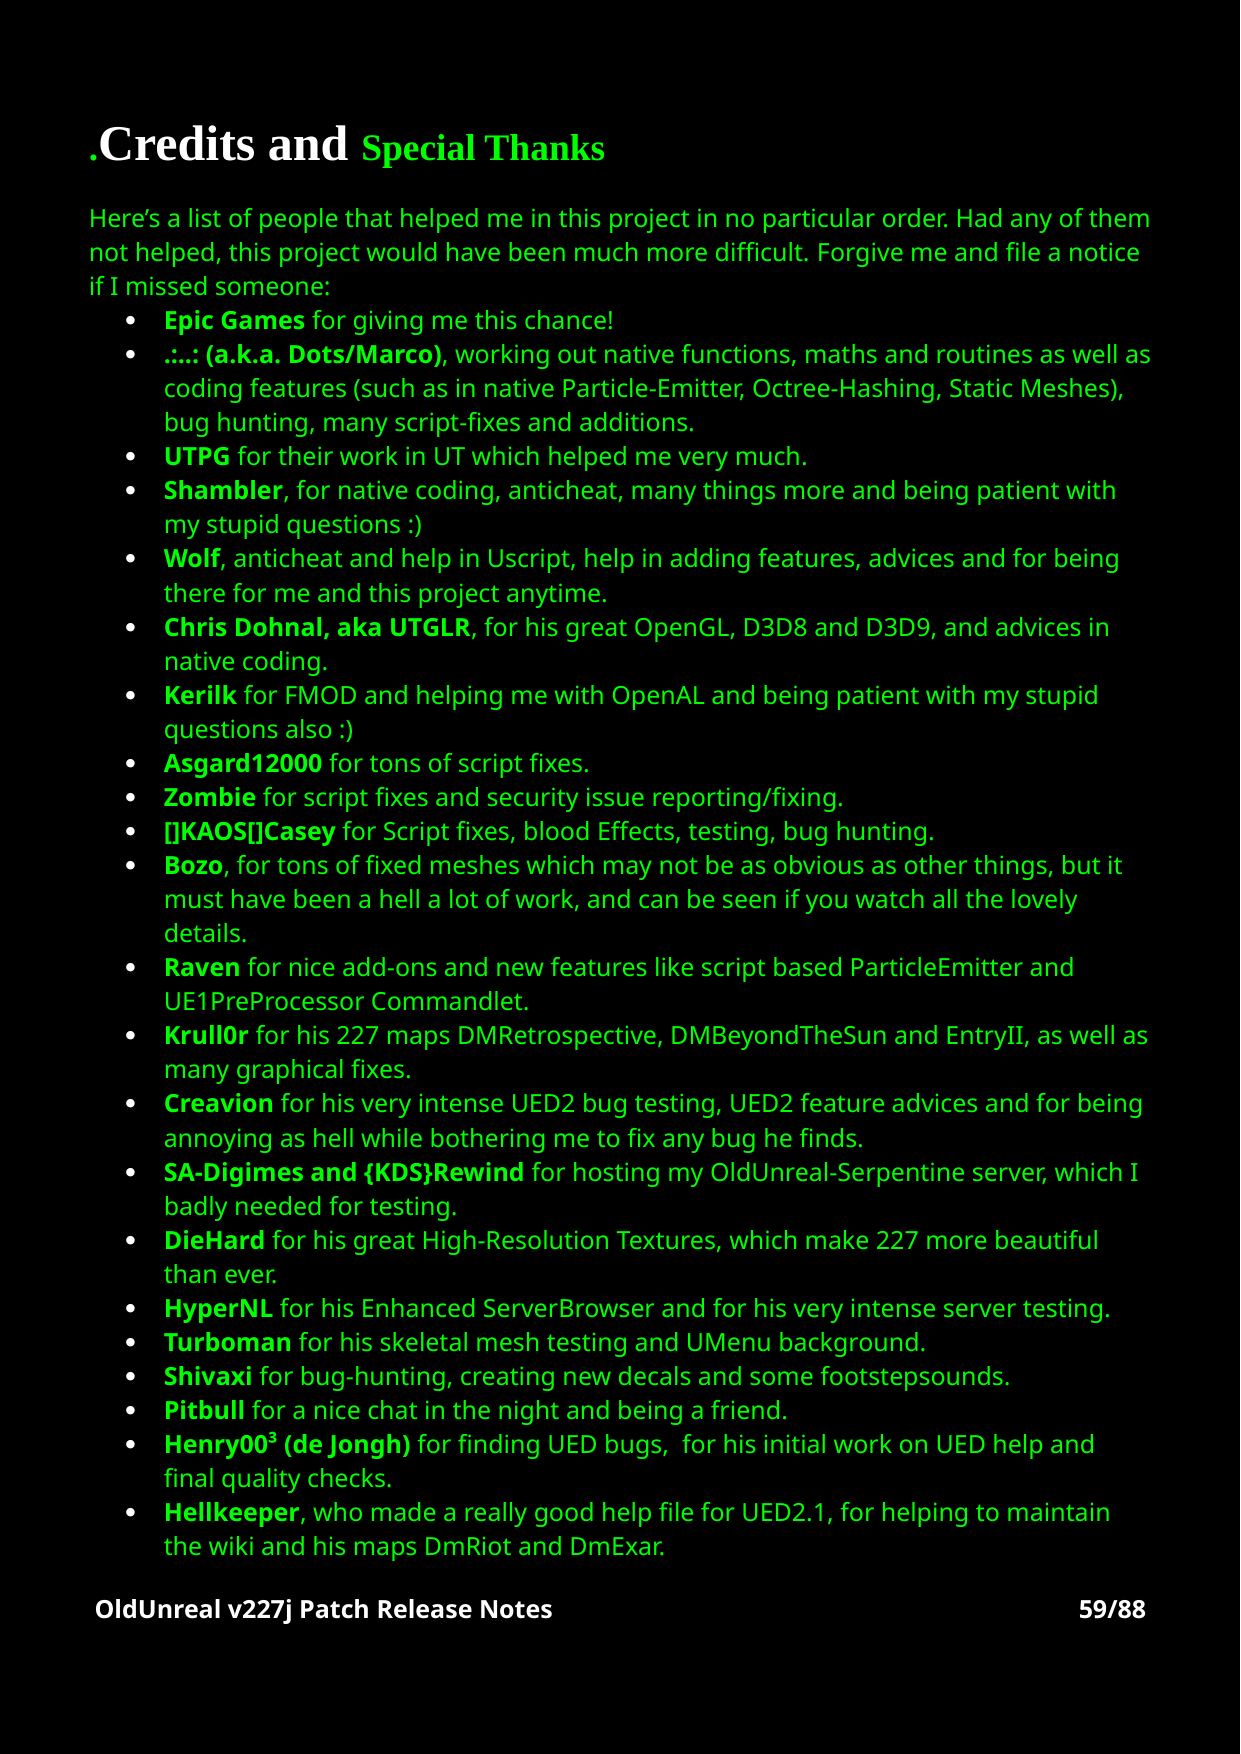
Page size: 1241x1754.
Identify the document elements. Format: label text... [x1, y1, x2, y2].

list DieHard for his great High-Resolution Textures, which make 227 more beautiful than ever. [126, 1222, 1152, 1291]
list .:..: (a.k.a. Dots/Marco), working out native functions, maths and routines as well as coding features (such as in native Particle-Emitter, Octree-Hashing, Static Meshes), bug hunting, many script-fixes and additions. [126, 337, 1152, 439]
list Pitbull for a nice chat in the night and being a friend. [126, 1393, 1152, 1427]
list Turboman for his skeletal mesh testing and UMenu background. [126, 1324, 1152, 1359]
text Here’s a list of people that helped me in this project in no particular order. Had any of them not helped, this project would have been much more difficult. Forgive me and file a notice if I missed someone: [88, 201, 1152, 303]
list Raven for nice add-ons and new features like script based ParticleEmitter and UE1PreProcessor Commandlet. [126, 950, 1152, 1018]
subtitle Credits and Special Thanks [88, 113, 1152, 171]
list Asgard12000 for tons of script fixes. [126, 746, 1152, 779]
list Henry00³ (de Jongh) for finding UED bugs, for his initial work on UED help and final quality checks. [126, 1427, 1152, 1495]
list []KAOS[]Casey for Script fixes, blood Effects, testing, bug hunting. [126, 814, 1152, 848]
list Shambler, for native coding, anticheat, many things more and being patient with my stupid questions :) [126, 473, 1152, 541]
list Wolf, anticheat and help in Uscript, help in adding features, advices and for being there for me and this project anytime. [126, 541, 1152, 609]
list Hellkeeper, who made a really good help file for UED2.1, for helping to maintain the wiki and his maps DmRiot and DmExar. [126, 1495, 1152, 1563]
list Epic Games for giving me this chance! [126, 303, 1152, 337]
list UTPG for their work in UT which helped me very much. [126, 439, 1152, 473]
list SA-Digimes and {KDS}Rewind for hosting my OldUnreal-Serpentine server, which I badly needed for testing. [126, 1154, 1152, 1222]
list HyperNL for his Enhanced ServerBrowser and for his very intense server testing. [126, 1291, 1152, 1324]
list Bozo, for tons of fixed meshes which may not be as obvious as other things, but it must have been a hell a lot of work, and can be seen if you watch all the lovely details. [126, 848, 1152, 950]
list Shivaxi for bug-hunting, creating new decals and some footstepsounds. [126, 1359, 1152, 1393]
list Krull0r for his 227 maps DMRetrospective, DMBeyondTheSun and EntryII, as well as many graphical fixes. [126, 1018, 1152, 1086]
list Creavion for his very intense UED2 bug testing, UED2 feature advices and for being annoying as hell while bothering me to fix any bug he finds. [126, 1086, 1152, 1154]
list Kerilk for FMOD and helping me with OpenAL and being patient with my stupid questions also :) [126, 677, 1152, 746]
list Chris Dohnal, aka UTGLR, for his great OpenGL, D3D8 and D3D9, and advices in native coding. [126, 609, 1152, 677]
list Zombie for script fixes and security issue reporting/fixing. [126, 779, 1152, 814]
